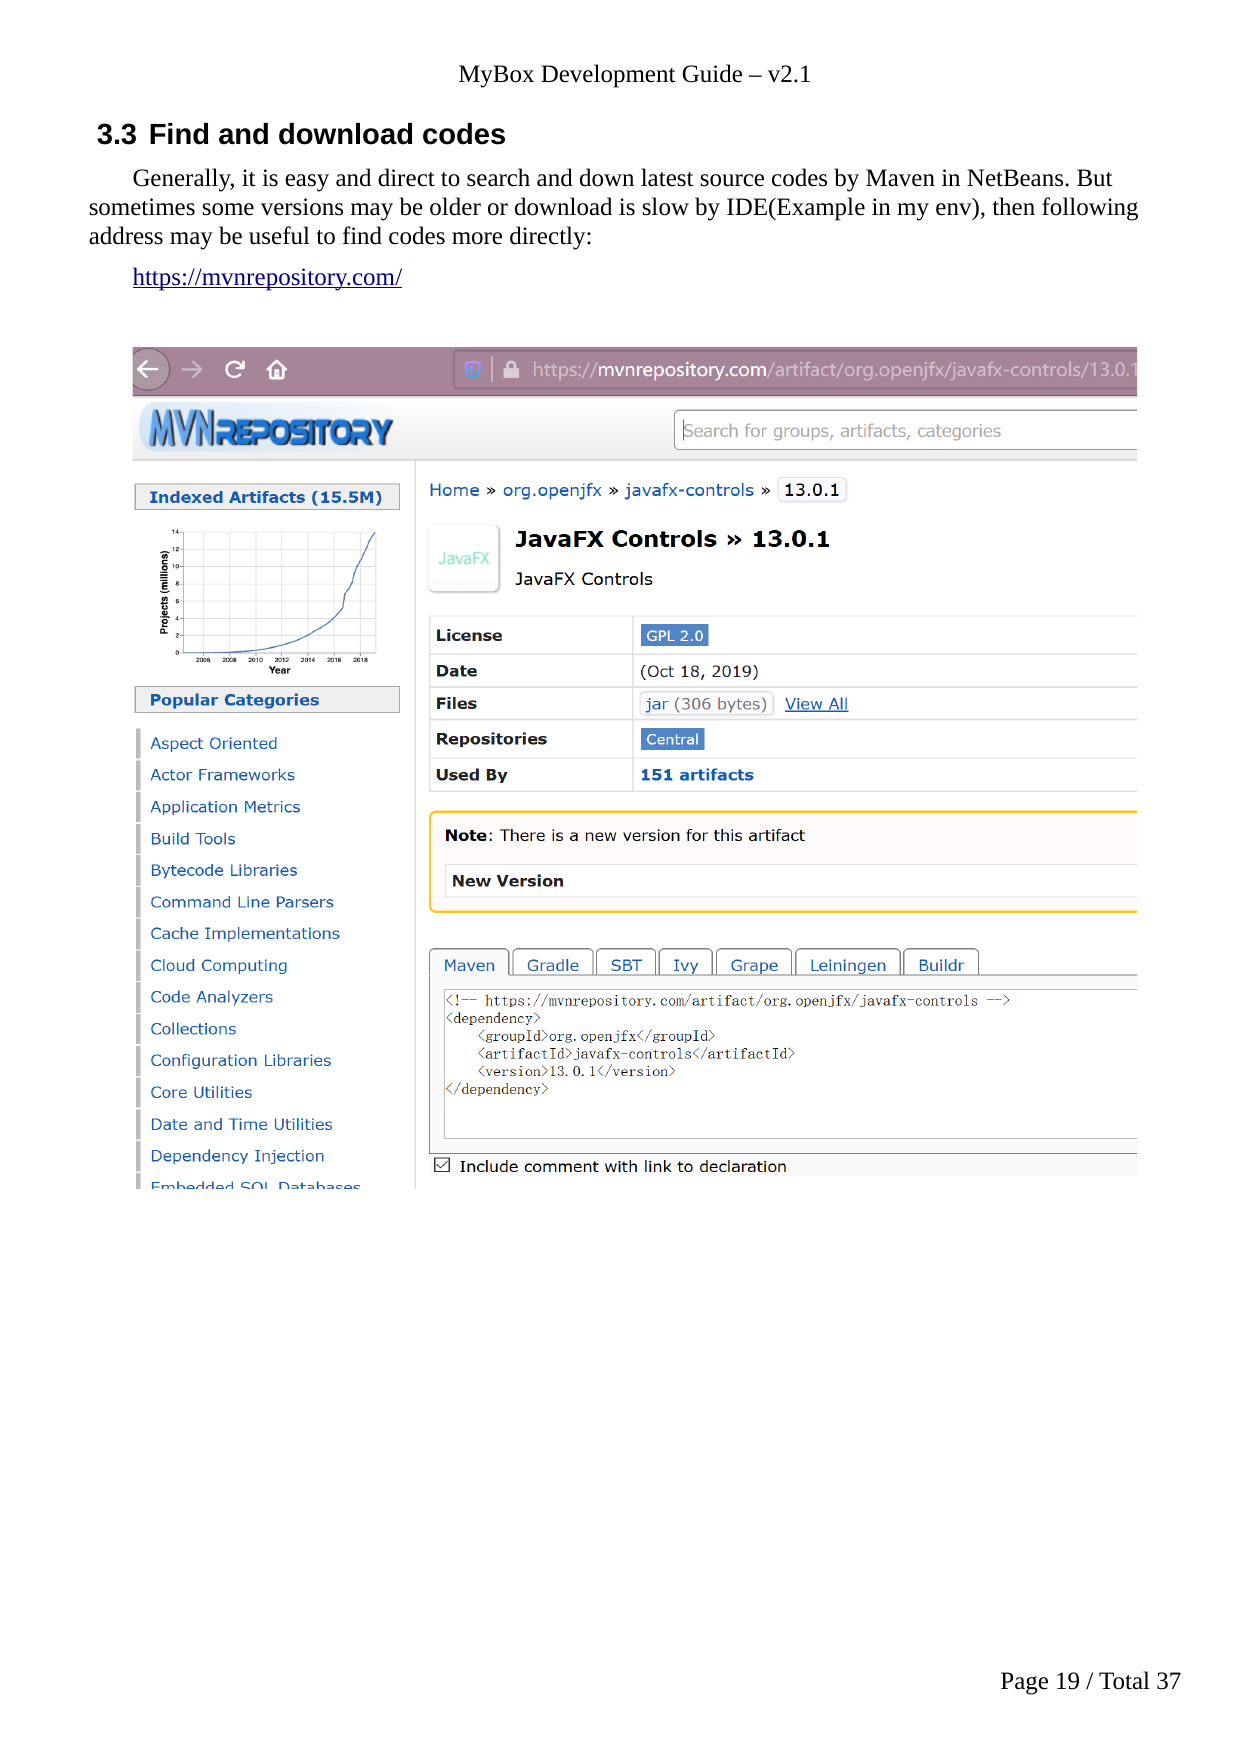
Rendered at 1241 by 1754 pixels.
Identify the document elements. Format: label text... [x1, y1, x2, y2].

text Generally, it is easy and direct to search and down latest source codes by Maven in NetBeans. But sometimes some versions may be older or download is slow by IDE(Example in my env), then following address may be useful to find codes more directly: [88, 163, 1181, 249]
text https://mvnrepository.com/ [88, 262, 1181, 291]
picture [132, 347, 1138, 1189]
subtitle Find and download codes [88, 117, 1181, 151]
